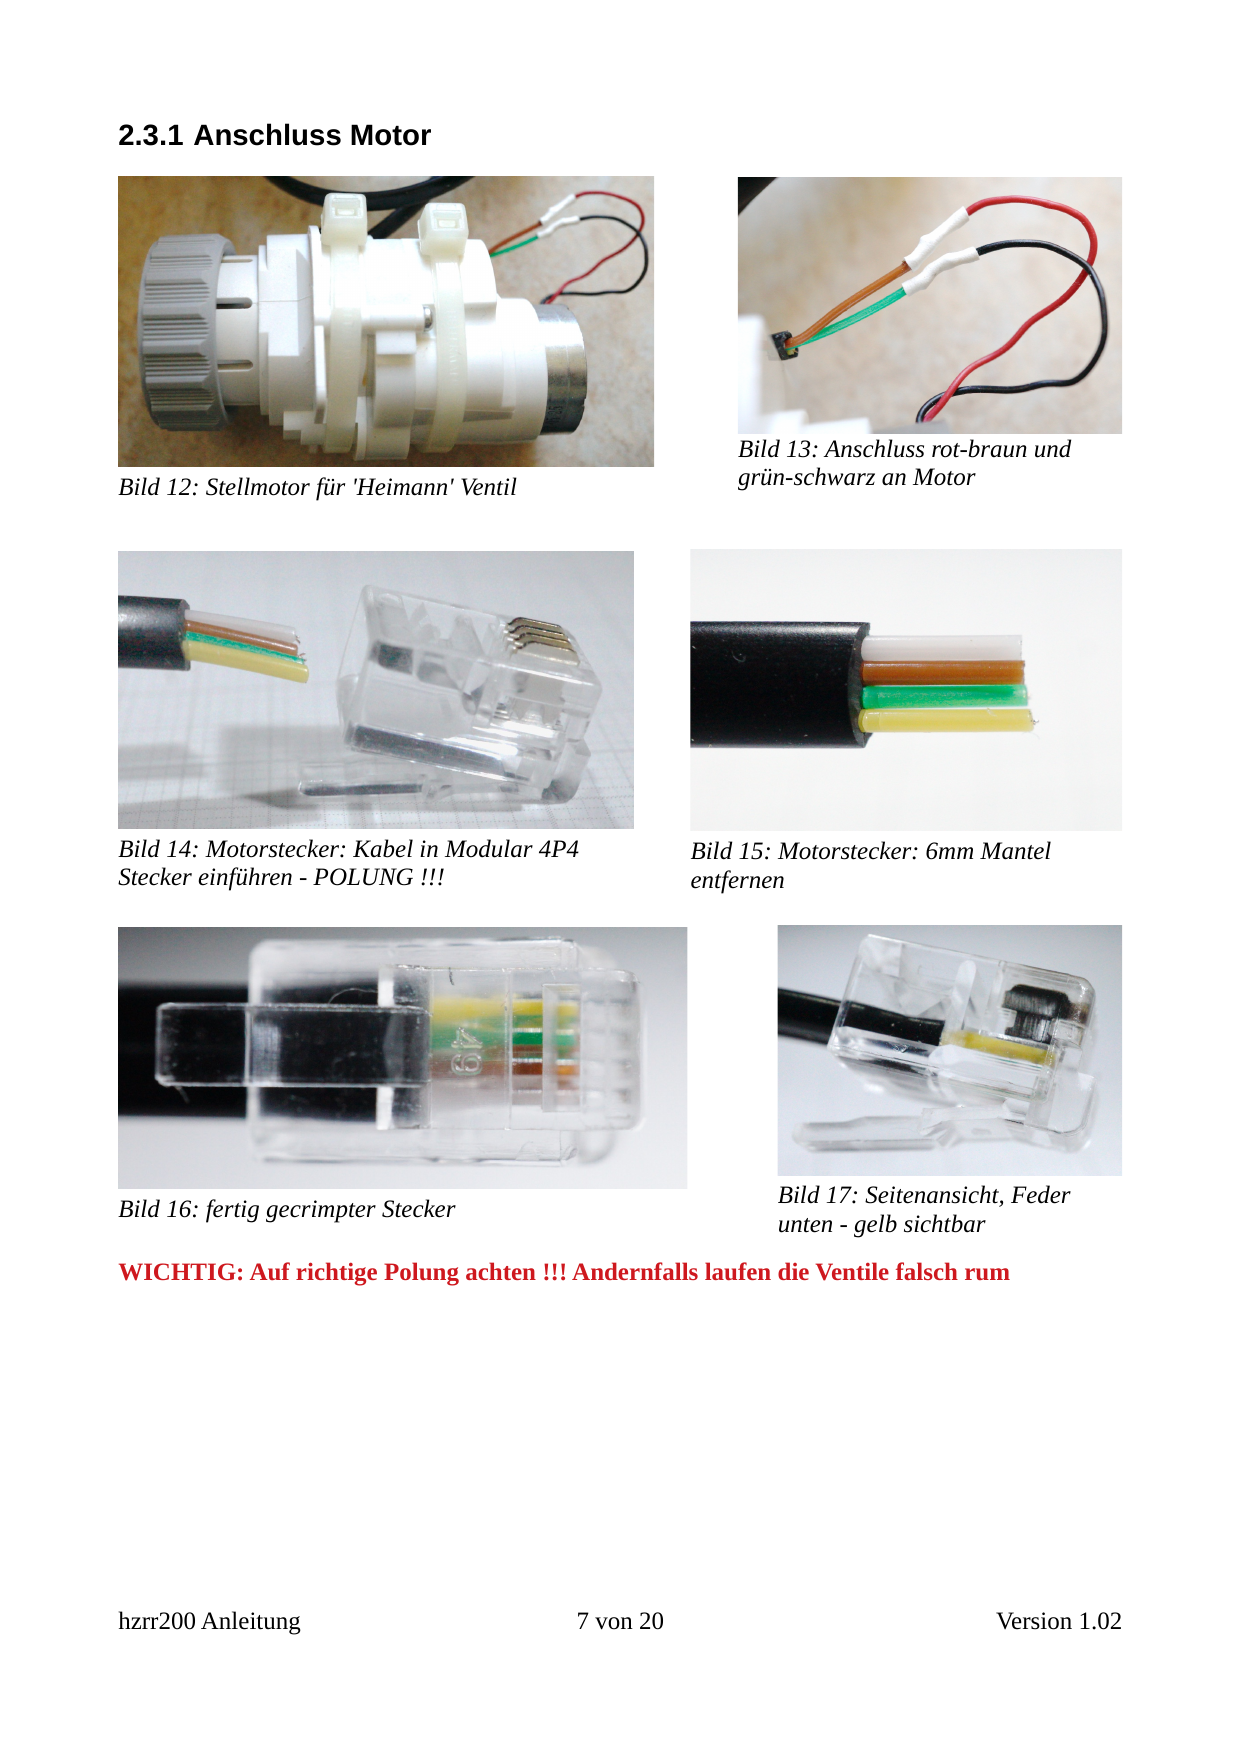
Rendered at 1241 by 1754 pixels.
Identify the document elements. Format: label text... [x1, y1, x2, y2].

text Bild 15: Motorstecker: 6mm Mantel entfernen [690, 831, 1122, 894]
text Bild 12: Stellmotor für 'Heimann' Ventil [118, 467, 654, 501]
text Bild 13: Anschluss rot-braun und grün-schwarz an Motor [738, 434, 1122, 491]
picture [737, 177, 1123, 434]
picture [118, 927, 688, 1189]
text Bild 17: Seitenansicht, Feder unten - gelb sichtbar [778, 1176, 1122, 1238]
text Bild 16: fertig gecrimpter Stecker [118, 1189, 687, 1223]
text Bild 14: Motorstecker: Kabel in Modular 4P4 Stecker einführen - POLUNG !!! [118, 829, 634, 891]
picture [118, 176, 655, 467]
subtitle Anschluss Motor [118, 118, 1122, 152]
picture [777, 925, 1123, 1176]
text WICHTIG: Auf richtige Polung achten !!! Andernfalls laufen die Ventile falsch rum [118, 1257, 1122, 1286]
picture [118, 551, 634, 829]
picture [690, 549, 1123, 831]
